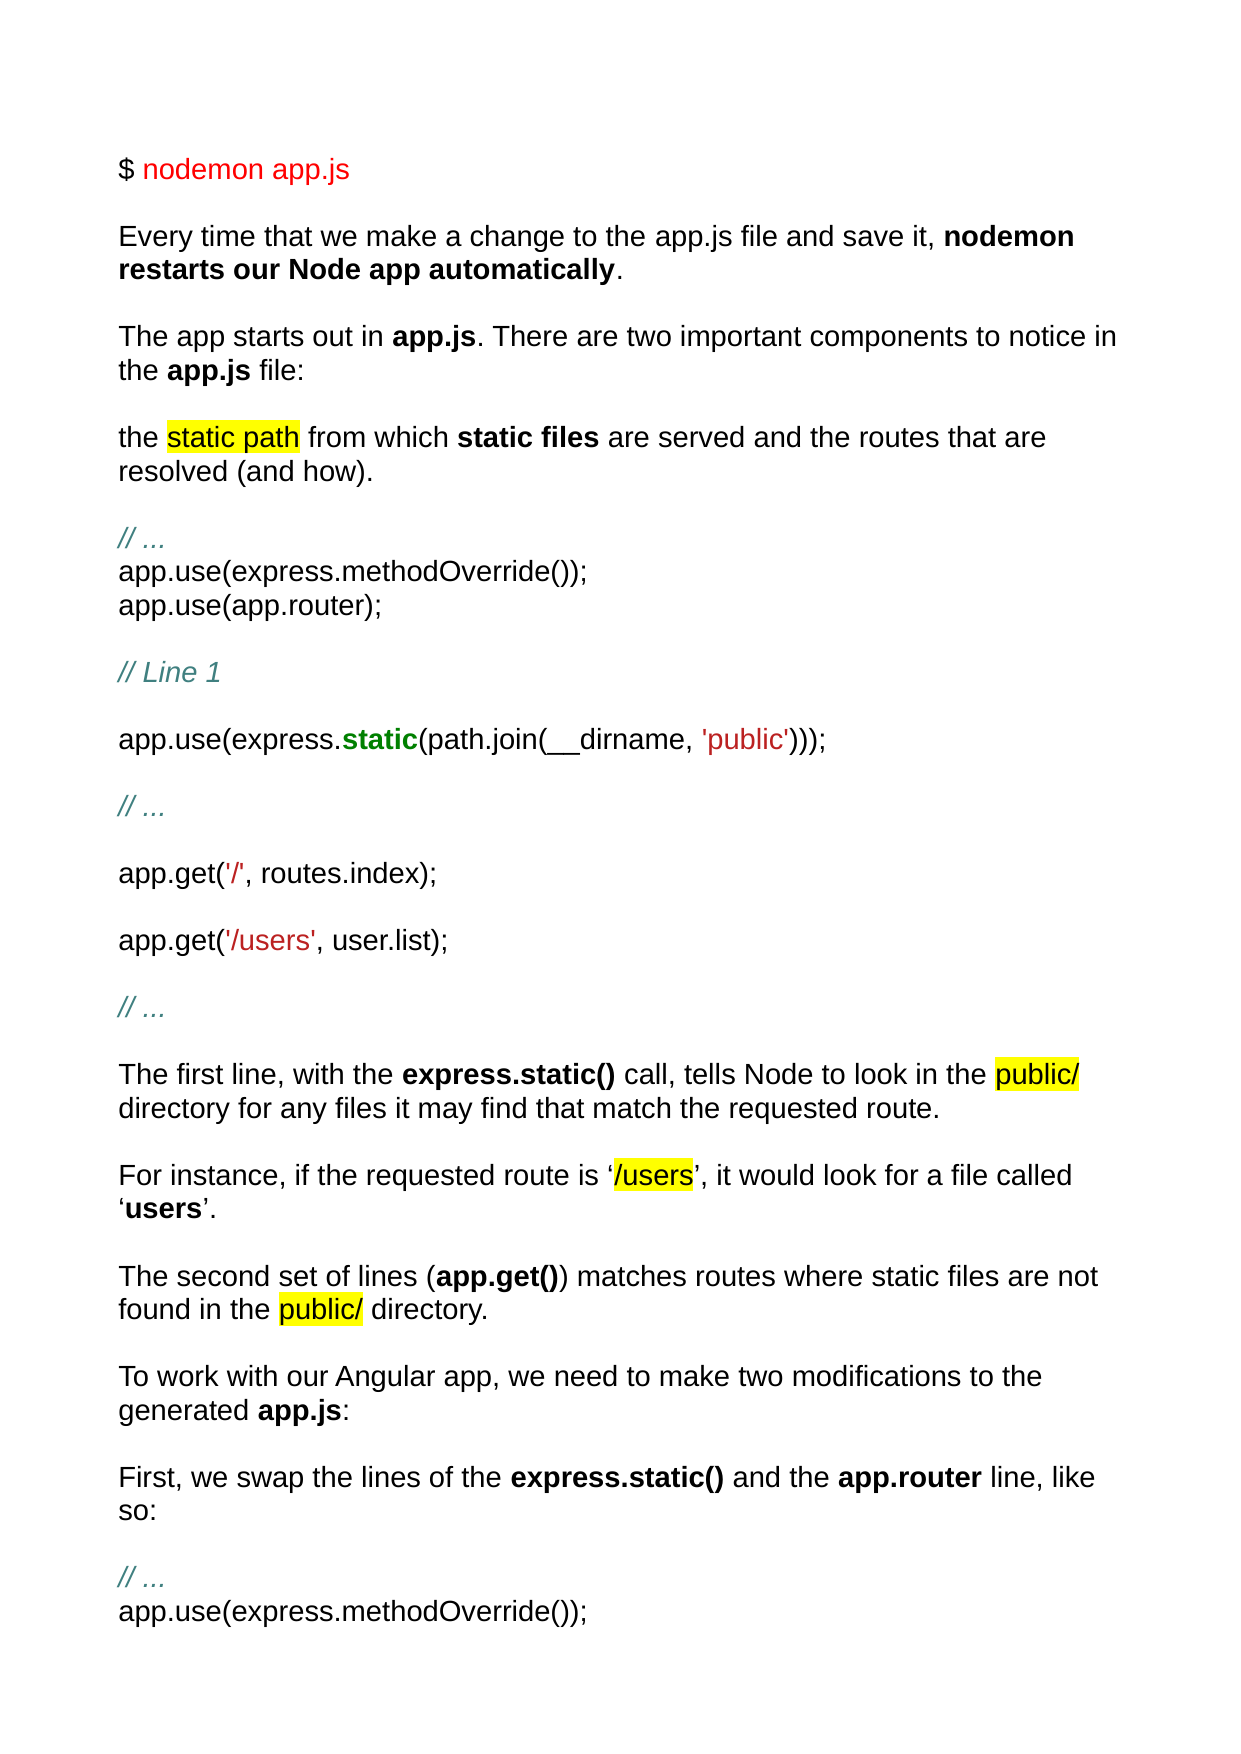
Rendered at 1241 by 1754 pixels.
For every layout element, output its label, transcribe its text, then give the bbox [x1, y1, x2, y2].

text The second set of lines (app.get()) matches routes where static files are not found in the public/ directory. [118, 1258, 1122, 1326]
text $ nodemon app.js [118, 152, 1122, 185]
text Every time that we make a change to the app.js file and save it, nodemon restarts our Node app automatically. [118, 219, 1122, 286]
text app.use(app.router); [118, 588, 1122, 621]
text the static path from which static files are served and the routes that are resolved (and how). [118, 420, 1122, 487]
text // Line 1 [118, 655, 1122, 688]
text The app starts out in app.js. There are two important components to notice in the app.js file: [118, 319, 1122, 386]
text app.use(express.static(path.join(__dirname, 'public'))); [118, 722, 1122, 755]
text To work with our Angular app, we need to make two modifications to the generated app.js: [118, 1359, 1122, 1426]
text // ... [118, 789, 1122, 822]
text For instance, if the requested route is ‘/users’, it would look for a file called ‘users’. [118, 1158, 1122, 1225]
text // ... [118, 1560, 1122, 1594]
text The first line, with the express.static() call, tells Node to look in the public/ directory for any files it may find that match the requested route. [118, 1057, 1122, 1124]
text app.get('/', routes.index); [118, 856, 1122, 889]
text app.use(express.methodOverride()); [118, 1594, 1122, 1627]
text app.use(express.methodOverride()); [118, 554, 1122, 588]
text First, we swap the lines of the express.static() and the app.router line, like so: [118, 1460, 1122, 1527]
text app.get('/users', user.list); [118, 923, 1122, 957]
text // ... [118, 521, 1122, 554]
text // ... [118, 990, 1122, 1024]
